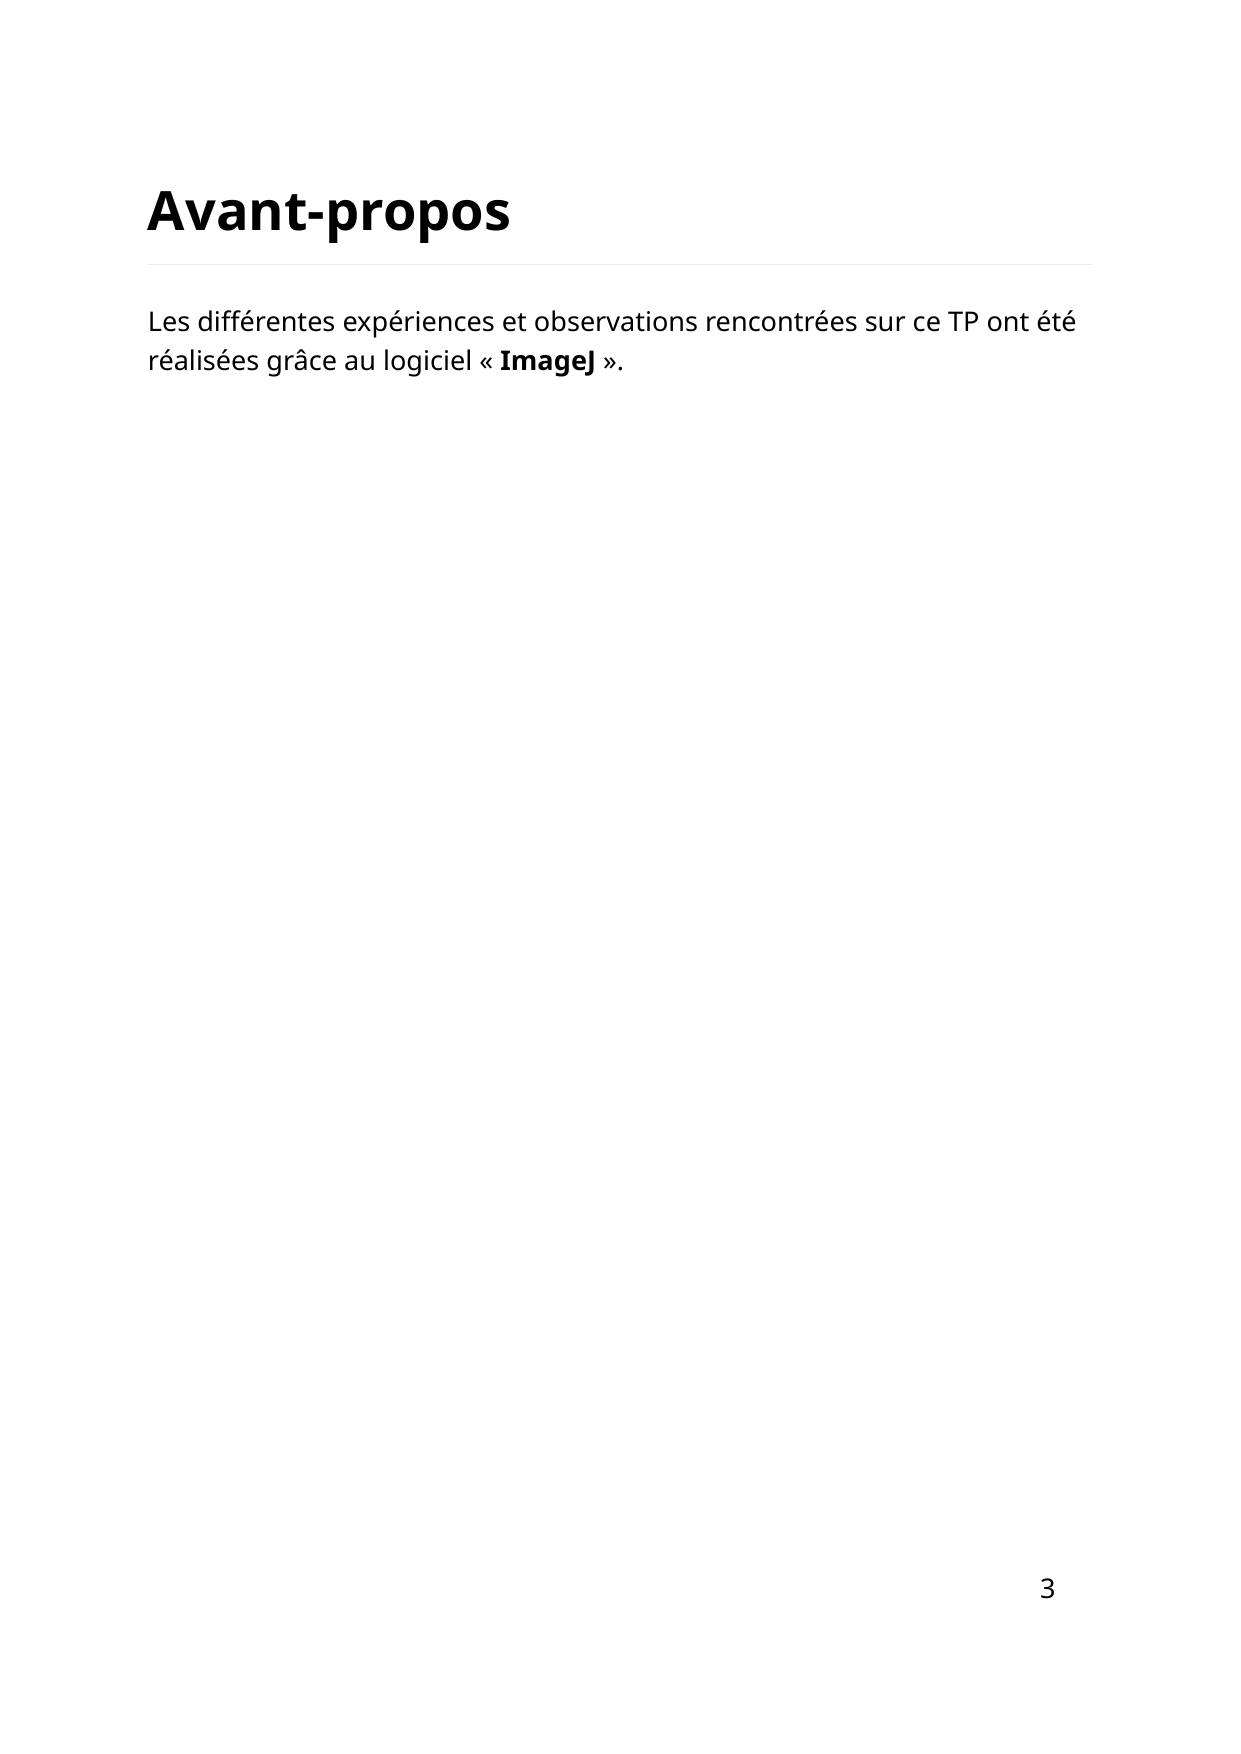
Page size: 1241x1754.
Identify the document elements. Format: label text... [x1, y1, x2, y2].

subtitle Avant-propos [148, 173, 1093, 264]
text Les différentes expériences et observations rencontrées sur ce TP ont été réalisées grâce au logiciel « ImageJ ». [148, 302, 1093, 379]
